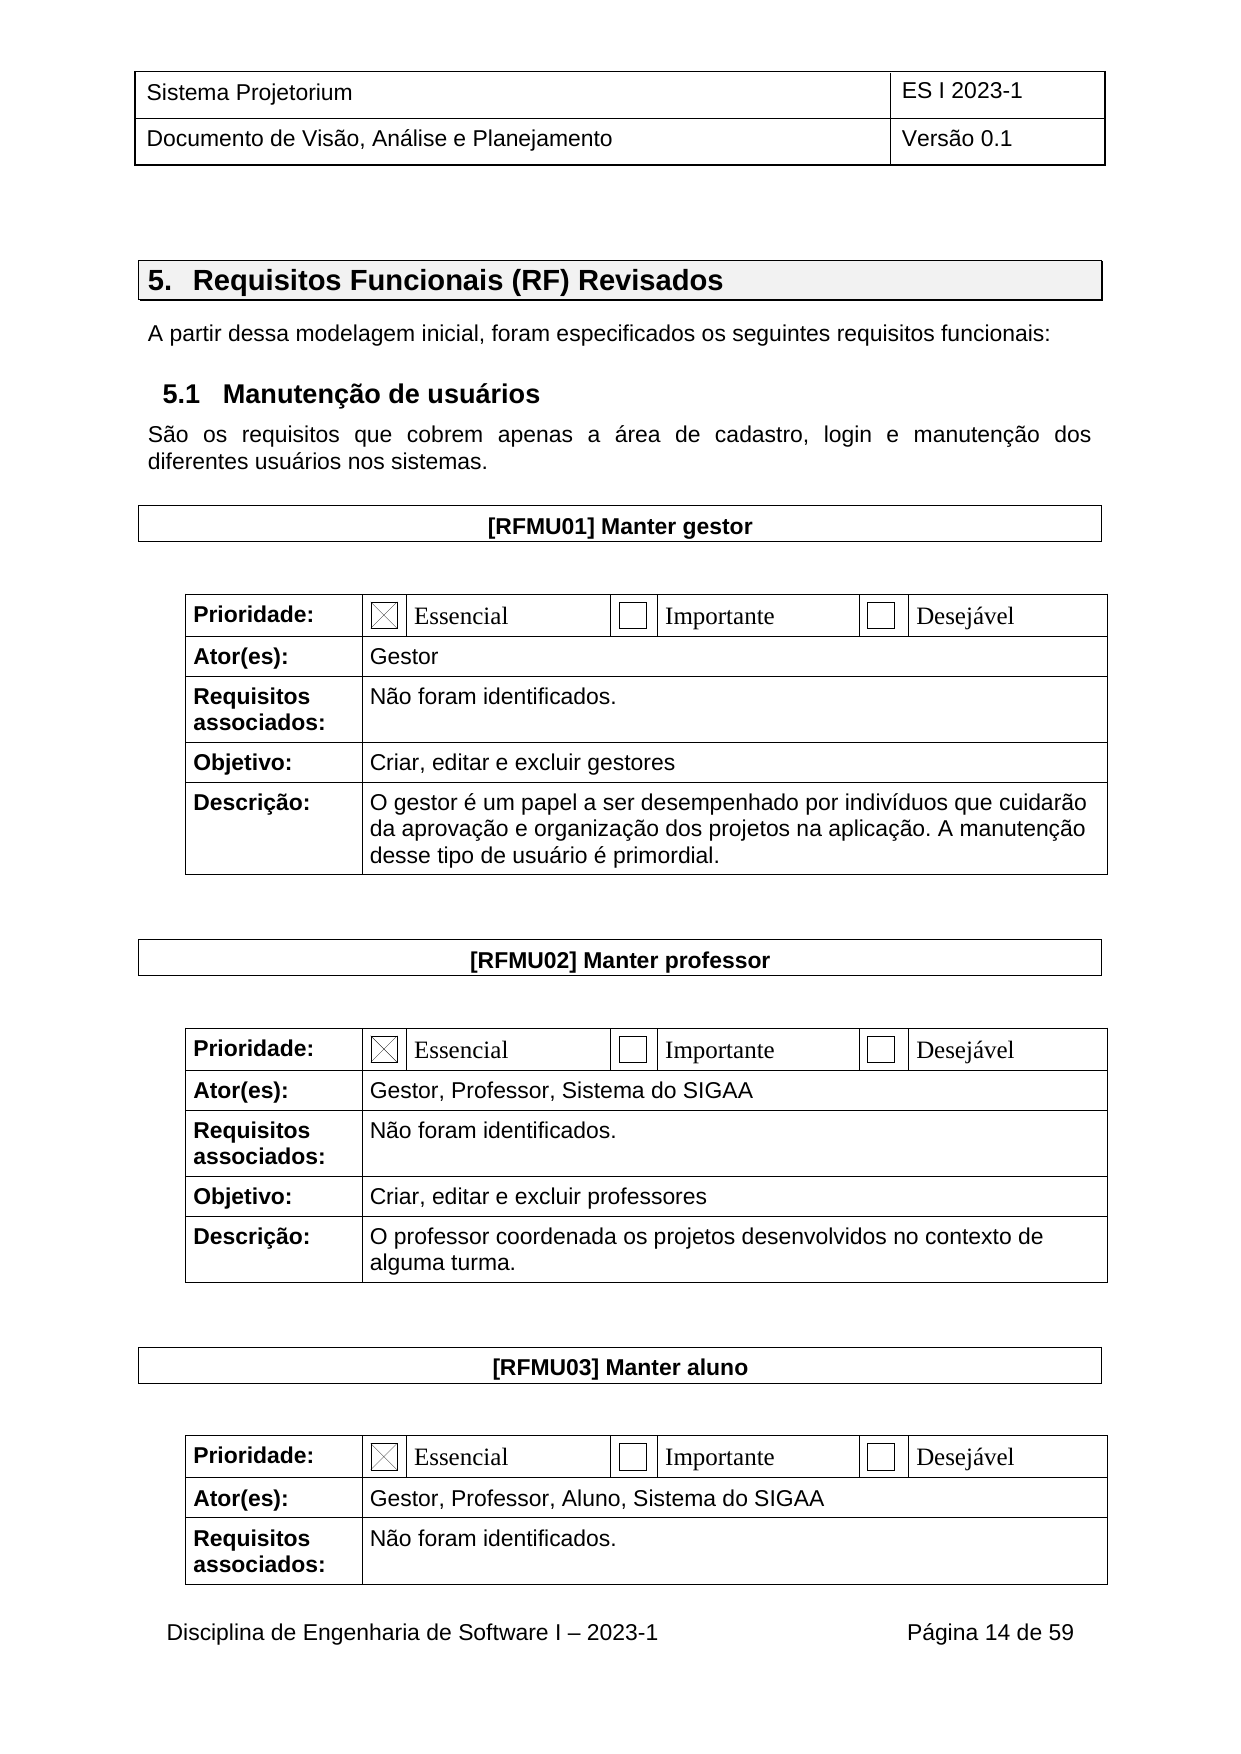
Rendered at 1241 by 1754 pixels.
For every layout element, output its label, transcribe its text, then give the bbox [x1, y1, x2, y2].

table_cell Requisitos associados: [186, 1518, 362, 1583]
table_cell Criar, editar e excluir professores [363, 1177, 1107, 1216]
table_cell Criar, editar e excluir gestores [363, 743, 1107, 782]
table_header [860, 1029, 908, 1070]
table_header Desejável [909, 1029, 1107, 1070]
table_header [363, 1436, 406, 1477]
table_header Prioridade: [186, 1029, 362, 1070]
text [RFMU02] Manter professor [139, 940, 1101, 975]
table_cell Objetivo: [186, 743, 362, 782]
table_cell Gestor [363, 637, 1107, 676]
table_cell Gestor, Professor, Aluno, Sistema do SIGAA [363, 1478, 1107, 1517]
table_header Importante [658, 1029, 859, 1070]
text [RFMU01] Manter gestor [139, 506, 1101, 541]
table_header [611, 1436, 657, 1477]
table_header Essencial [407, 1029, 610, 1070]
text A partir dessa modelagem inicial, foram especificados os seguintes requisitos funcionais: [148, 320, 1092, 346]
table_cell Descrição: [186, 783, 362, 874]
table_cell Ator(es): [186, 1478, 362, 1517]
table_cell Gestor, Professor, Sistema do SIGAA [363, 1071, 1107, 1109]
table_cell Ator(es): [186, 1071, 362, 1109]
table_header [363, 595, 406, 636]
table_header [860, 595, 908, 636]
table_cell Descrição: [186, 1217, 362, 1282]
table_cell Requisitos associados: [186, 1111, 362, 1176]
table_header Importante [658, 595, 859, 636]
table_cell O professor coordenada os projetos desenvolvidos no contexto de alguma turma. [363, 1217, 1107, 1282]
table_cell Não foram identificados. [363, 1518, 1107, 1583]
table_header Prioridade: [186, 595, 362, 636]
table_header Essencial [407, 1436, 610, 1477]
table_header [611, 1029, 657, 1070]
subtitle Requisitos Funcionais (RF) Revisados [139, 261, 1101, 299]
table_header [363, 1029, 406, 1070]
subtitle Manutenção de usuários [162, 378, 1092, 409]
table_header Prioridade: [186, 1436, 362, 1477]
table_header [860, 1436, 908, 1477]
table_cell Não foram identificados. [363, 677, 1107, 742]
table_header Essencial [407, 595, 610, 636]
table_cell Objetivo: [186, 1177, 362, 1216]
table_header Desejável [909, 595, 1107, 636]
table_cell Ator(es): [186, 637, 362, 676]
table_cell Requisitos associados: [186, 677, 362, 742]
table_header Desejável [909, 1436, 1107, 1477]
text São os requisitos que cobrem apenas a área de cadastro, login e manutenção dos diferentes usuários nos sistemas. [148, 421, 1092, 474]
table_cell O gestor é um papel a ser desempenhado por indivíduos que cuidarão da aprovação e organização dos projetos na aplicação. A manutenção desse tipo de usuário é primordial. [363, 783, 1107, 874]
text [RFMU03] Manter aluno [139, 1348, 1101, 1383]
table_cell Não foram identificados. [363, 1111, 1107, 1176]
table_header [611, 595, 657, 636]
table_header Importante [658, 1436, 859, 1477]
